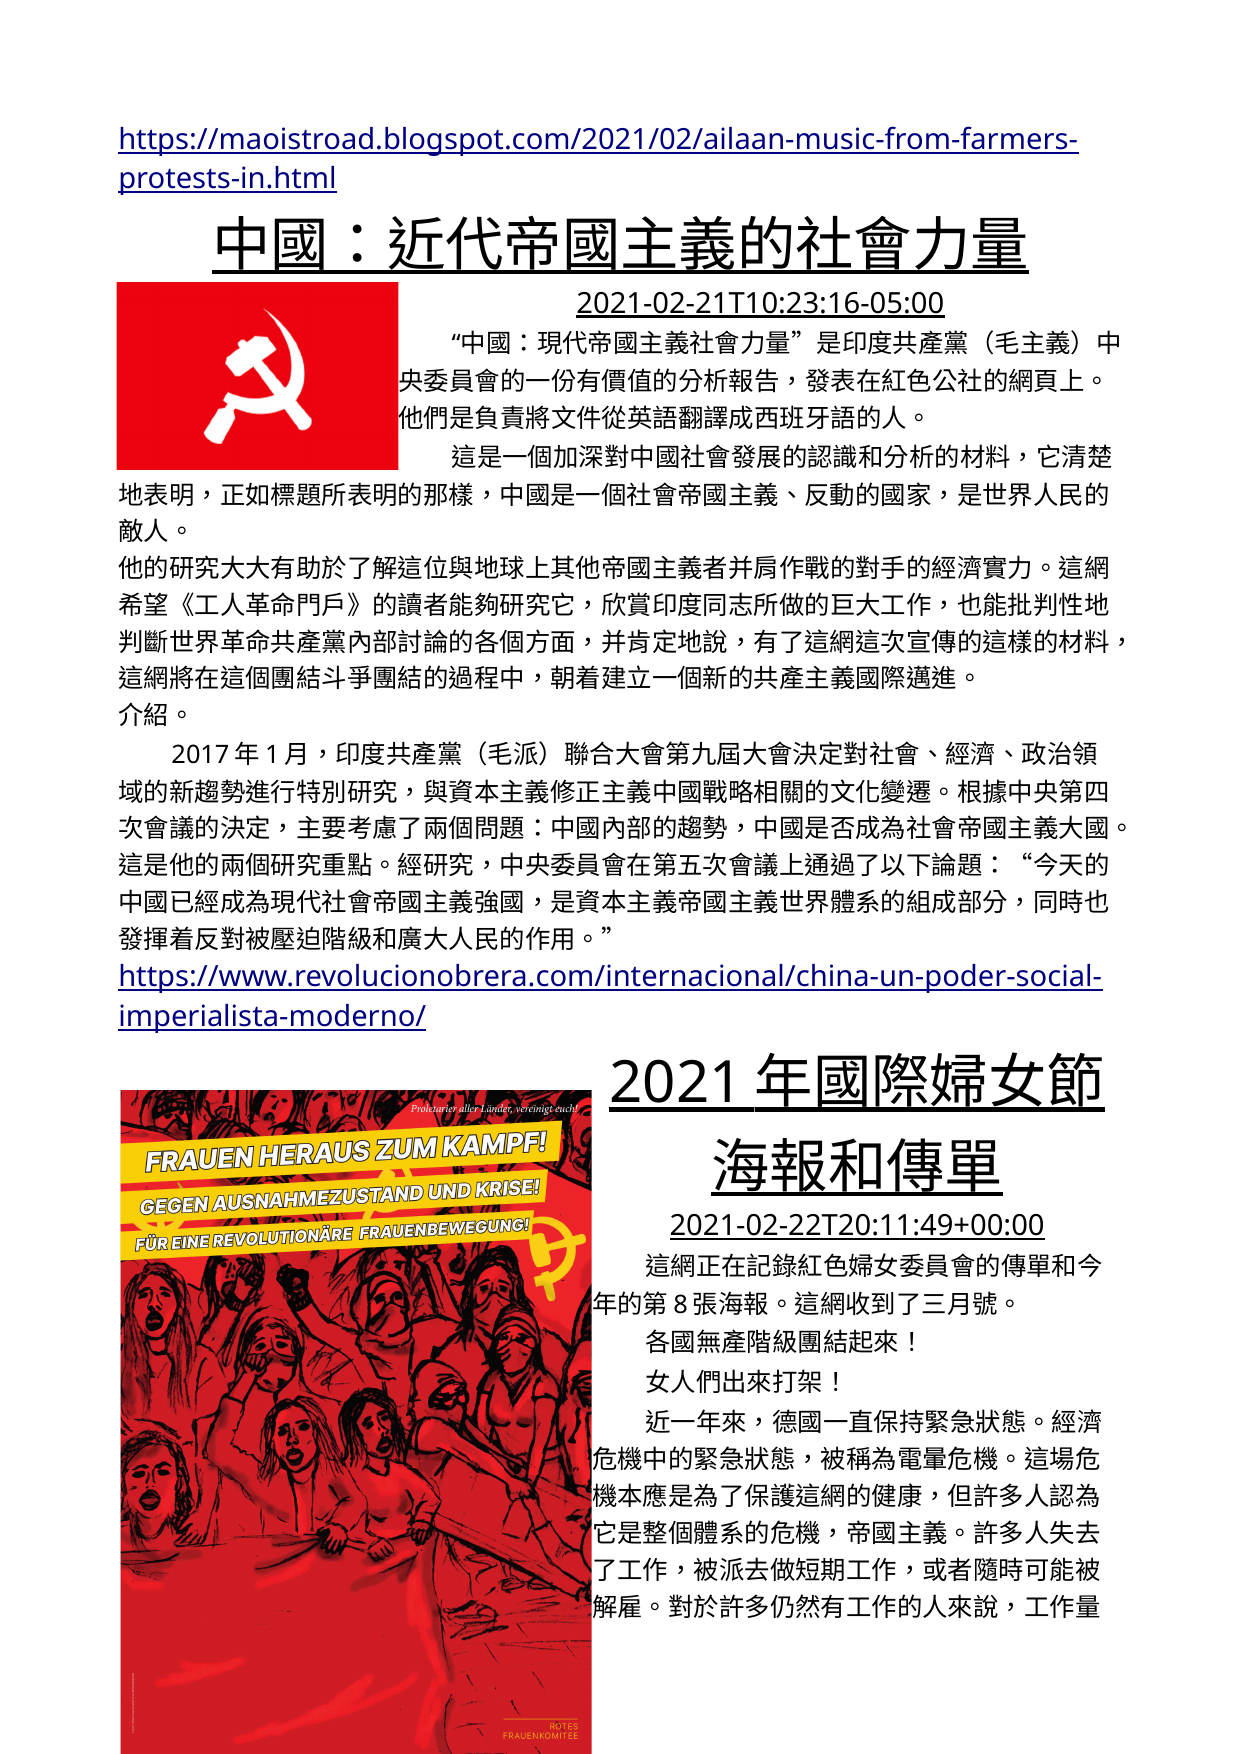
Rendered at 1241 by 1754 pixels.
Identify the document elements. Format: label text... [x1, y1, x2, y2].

text “中國：現代帝國主義社會力量”是印度共產黨（毛主義）中央委員會的一份有價值的分析報告，發表在紅色公社的網頁上。他們是負責將文件從英語翻譯成西班牙語的人。 [399, 322, 1122, 435]
picture [116, 282, 399, 470]
text 近一年來，德國一直保持緊急狀態。經濟危機中的緊急狀態，被稱為電暈危機。這場危機本應是為了保護這網的健康，但許多人認為它是整個體系的危機，帝國主義。許多人失去了工作，被派去做短期工作，或者隨時可能被解雇。對於許多仍然有工作的人來說，工作量不斷增加，從而增加了他們的剝削，他們工作的極限和不斷受到感染的風險。那些與感染者有密切接觸的護士，他們的職位不斷被取消，他們的輪班時間不斷延長，為此他們被承諾永遠不會得到獎金。教育工作者每隔几周就要從媒體上了解聯邦和州政府制定的新法規，他們每天都要向家長解釋部分修改后的法規，几天后又做了一遍，對誰來說，所謂的醫療保健只是每天在你的N上講的一個童話。在狹窄的超市大廳里躲不開顧客的女售貨員。而那些清理醫院、療養院、廚房和學校垃圾的清潔工，如果病毒在設施內傳播，他們最終要承擔責任。他們得到的感謝是一點掌聲。縱觀曆史，這網的健康是無關緊要的，即使它一再被宣稱。 [592, 1400, 1122, 1623]
text 他的研究大大有助於了解這位與地球上其他帝國主義者并肩作戰的對手的經濟實力。這網希望《工人革命門戶》的讀者能夠研究它，欣賞印度同志所做的巨大工作，也能批判性地判斷世界革命共產黨內部討論的各個方面，并肯定地說，有了這網這次宣傳的這樣的材料，這網將在這個團結斗爭團結的過程中，朝着建立一個新的共產主義國際邁進。 [118, 548, 1122, 695]
text 這網正在記錄紅色婦女委員會的傳單和今年的第8張海報。這網收到了三月號。 [592, 1244, 1122, 1320]
picture [120, 1090, 592, 1754]
text 女人們出來打架！ [592, 1360, 1122, 1400]
text 這是一個加深對中國社會發展的認識和分析的材料，它清楚地表明，正如標題所表明的那樣，中國是一個社會帝國主義、反動的國家，是世界人民的敵人。 [118, 435, 1122, 548]
text https://www.revolucionobrera.com/internacional/china-un-poder-social-imperialista-moderno/ [118, 956, 1122, 1035]
text 2017年1月，印度共產黨（毛派）聯合大會第九屆大會決定對社會、經濟、政治領域的新趨勢進行特別研究，與資本主義修正主義中國戰略相關的文化變遷。根據中央第四次會議的決定，主要考慮了兩個問題：中國內部的趨勢，中國是否成為社會帝國主義大國。這是他的兩個研究重點。經研究，中央委員會在第五次會議上通過了以下論題：“今天的中國已經成為現代社會帝國主義強國，是資本主義帝國主義世界體系的組成部分，同時也發揮着反對被壓迫階級和廣大人民的作用。” [118, 732, 1122, 956]
text 中國：近代帝國主義的社會力量 [118, 197, 1122, 282]
text https://maoistroad.blogspot.com/2021/02/ailaan-music-from-farmers-protests-in.html [118, 118, 1122, 197]
text 各國無產階級團結起來！ [592, 1320, 1122, 1360]
text 2021年國際婦女節海報和傳單 [118, 1035, 1122, 1204]
text 2021-02-21T10:23:16-05:00 [399, 282, 1122, 322]
text 2021-02-22T20:11:49+00:00 [592, 1204, 1122, 1244]
text 介紹。 [118, 695, 1122, 732]
